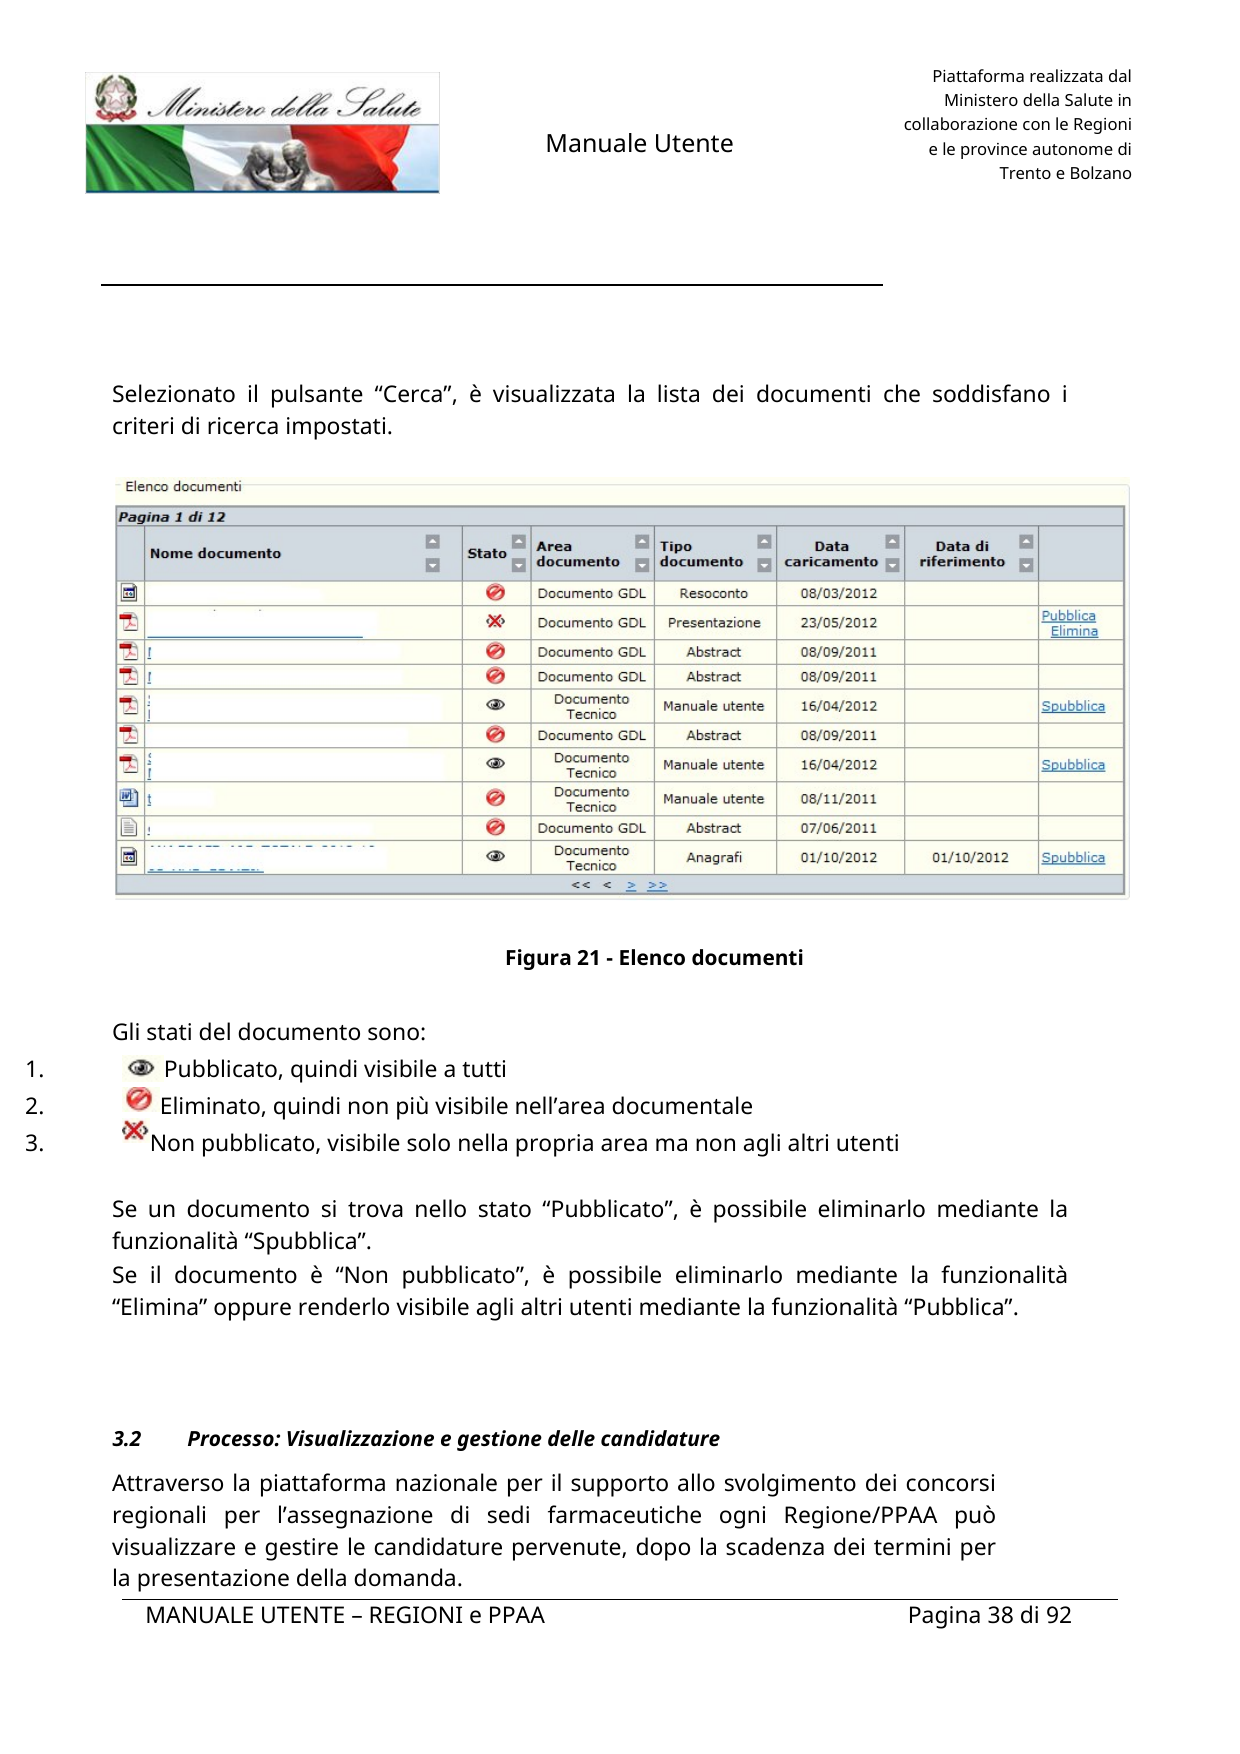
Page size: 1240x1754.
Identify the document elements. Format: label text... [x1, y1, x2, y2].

text Se il documento è “Non pubblicato”, è possibile eliminarlo mediante la funzionalità “Elimina” oppure renderlo visibile agli altri utenti mediante la funzionalità “Pubblica”. [112, 1259, 1069, 1322]
list Eliminato, quindi non più visibile nell’area documentale [25, 1090, 1069, 1121]
text Figura 21 - Elenco documenti [112, 941, 1078, 972]
list Non pubblicato, visibile solo nella propria area ma non agli altri utenti [25, 1127, 1069, 1158]
text Selezionato il pulsante “Cerca”, è visualizzata la lista dei documenti che soddisfano i criteri di ricerca impostati. [112, 378, 1069, 442]
text Gli stati del documento sono: [112, 1015, 1069, 1047]
text Se un documento si trova nello stato “Pubblicato”, è possibile eliminarlo mediante la funzionalità “Spubblica”. [112, 1193, 1069, 1257]
subtitle 3.2 Processo: Visualizzazione e gestione delle candidature [112, 1424, 1078, 1453]
list Pubblicato, quindi visibile a tutti [25, 1053, 1069, 1084]
text Attraverso la piattaforma nazionale per il supporto allo svolgimento dei concorsi regionali per l’assegnazione di sedi farmaceutiche ogni Regione/PPAA può visualizzare e gestire le candidature pervenute, dopo la scadenza dei termini per la presentazione della domanda. [112, 1467, 997, 1594]
